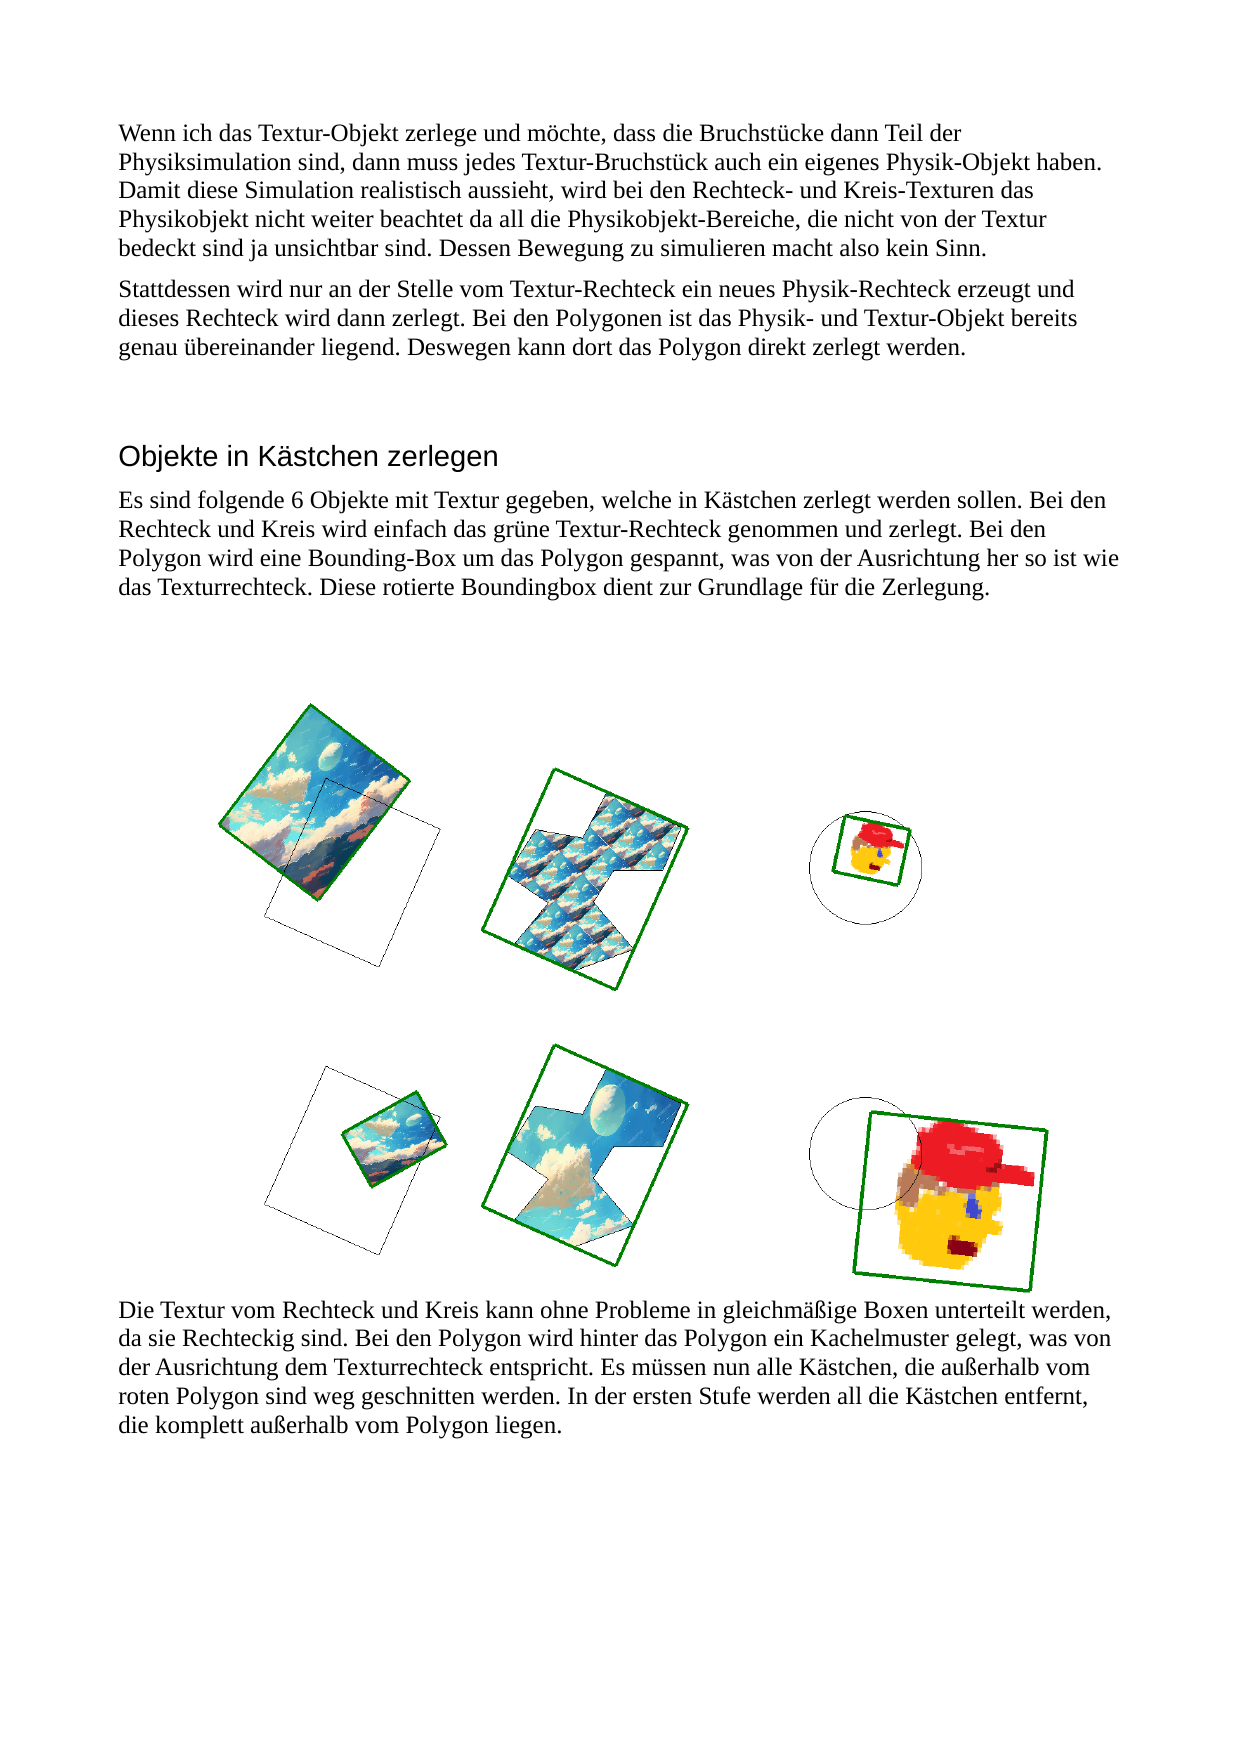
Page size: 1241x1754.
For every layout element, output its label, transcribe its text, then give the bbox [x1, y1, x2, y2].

text Stattdessen wird nur an der Stelle vom Textur-Rechteck ein neues Physik-Rechteck erzeugt und dieses Rechteck wird dann zerlegt. Bei den Polygonen ist das Physik- und Textur-Objekt bereits genau übereinander liegend. Deswegen kann dort das Polygon direkt zerlegt werden. [118, 274, 1122, 361]
text Wenn ich das Textur-Objekt zerlege und möchte, dass die Bruchstücke dann Teil der Physiksimulation sind, dann muss jedes Textur-Bruchstück auch ein eigenes Physik-Objekt haben. Damit diese Simulation realistisch aussieht, wird bei den Rechteck- und Kreis-Texturen das Physikobjekt nicht weiter beachtet da all die Physikobjekt-Bereiche, die nicht von der Textur bedeckt sind ja unsichtbar sind. Dessen Bewegung zu simulieren macht also kein Sinn. [118, 118, 1122, 262]
subtitle Objekte in Kästchen zerlegen [118, 439, 1122, 473]
text Es sind folgende 6 Objekte mit Textur gegeben, welche in Kästchen zerlegt werden sollen. Bei den Rechteck und Kreis wird einfach das grüne Textur-Rechteck genommen und zerlegt. Bei den Polygon wird eine Bounding-Box um das Polygon gespannt, was von der Ausrichtung her so ist wie das Texturrechteck. Diese rotierte Boundingbox dient zur Grundlage für die Zerlegung. [118, 485, 1122, 600]
picture [189, 695, 1051, 1295]
text Die Textur vom Rechteck und Kreis kann ohne Probleme in gleichmäßige Boxen unterteilt werden, da sie Rechteckig sind. Bei den Polygon wird hinter das Polygon ein Kachelmuster gelegt, was von der Ausrichtung dem Texturrechteck entspricht. Es müssen nun alle Kästchen, die außerhalb vom roten Polygon sind weg geschnitten werden. In der ersten Stufe werden all die Kästchen entfernt, die komplett außerhalb vom Polygon liegen. [118, 695, 1122, 1438]
